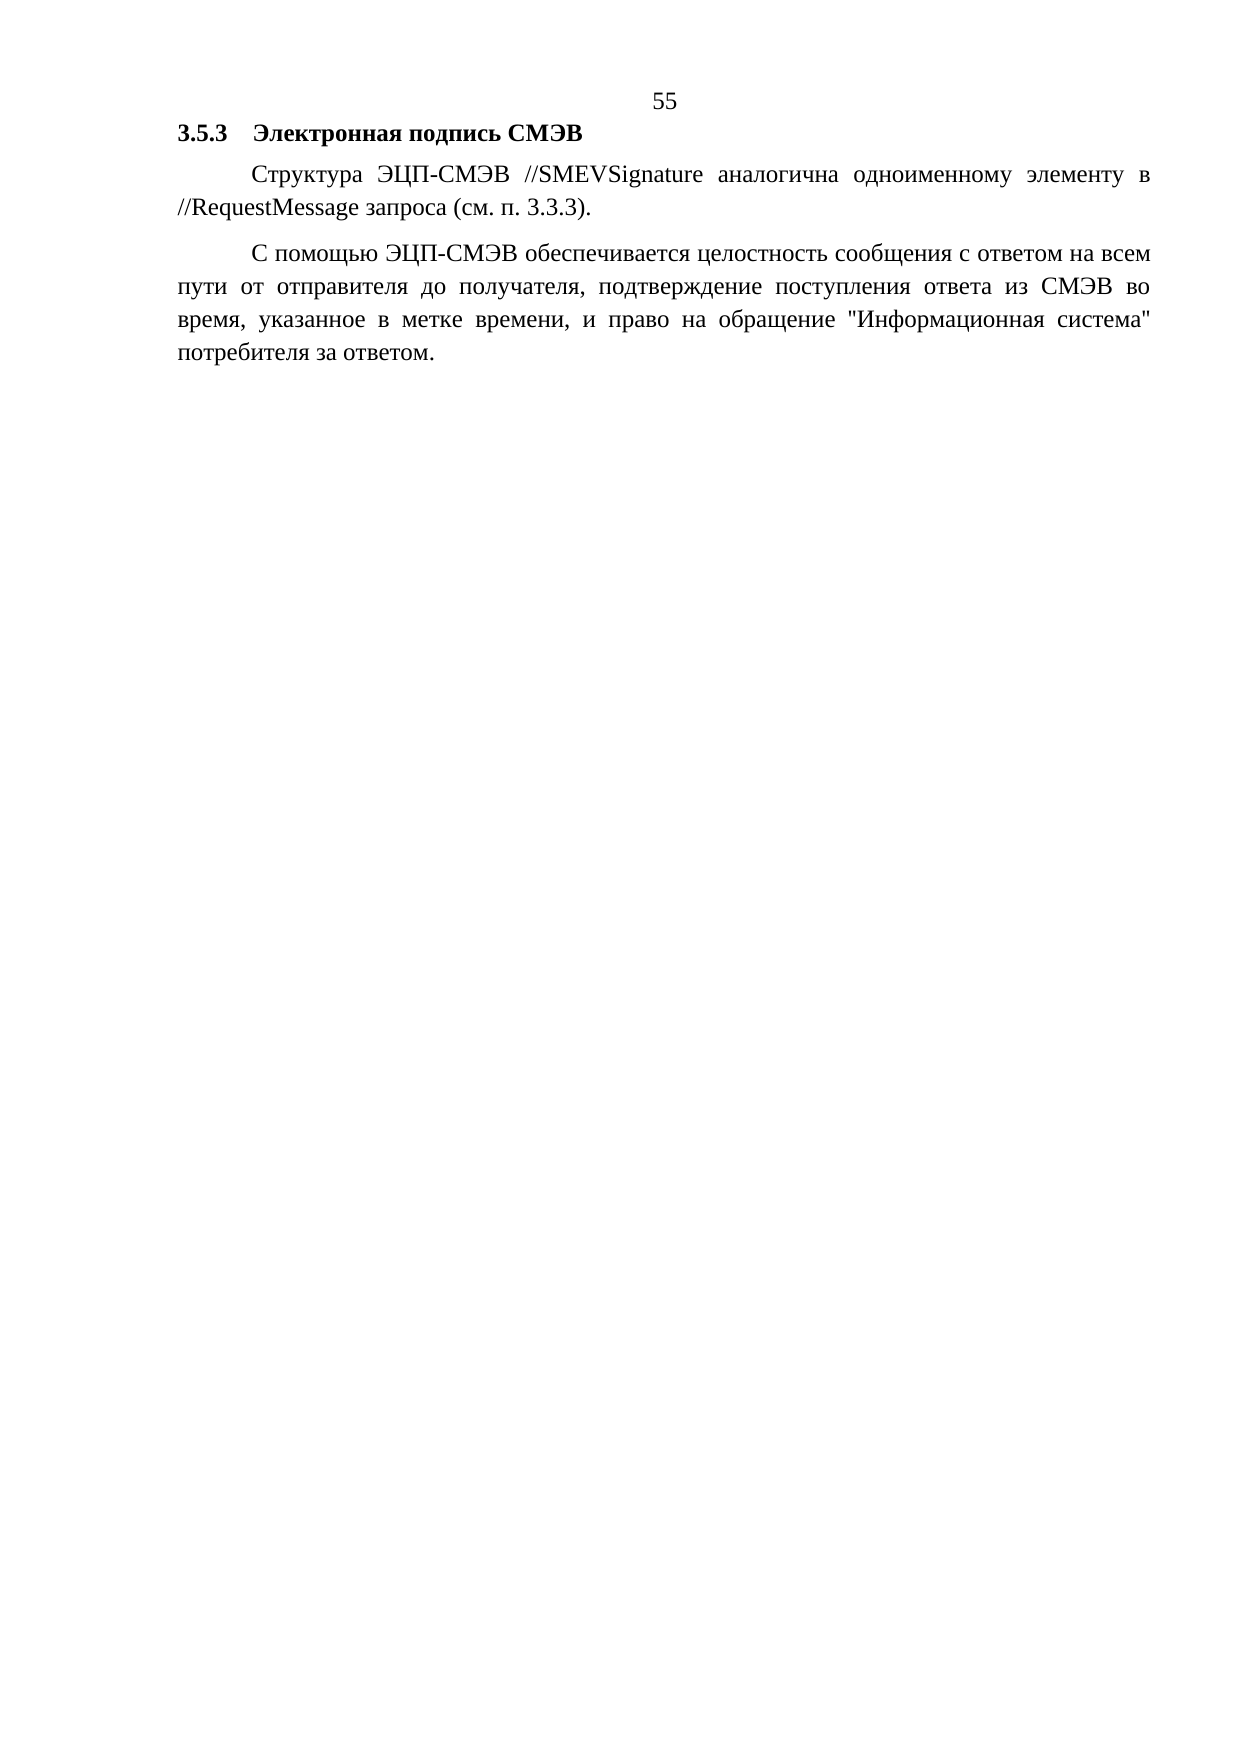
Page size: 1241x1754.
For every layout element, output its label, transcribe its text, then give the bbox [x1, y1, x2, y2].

text С помощью ЭЦП-СМЭВ обеспечивается целостность сообщения с ответом на всем пути от отправителя до получателя, подтверждение поступления ответа из СМЭВ во время, указанное в метке времени, и право на обращение ''Информационная система'' потребителя за ответом. [177, 238, 1152, 366]
subtitle Электронная подпись СМЭВ [177, 118, 1152, 147]
text Структура ЭЦП-СМЭВ //SMEVSignature аналогична одноименному элементу в //RequestMessage запроса (см. п. 3.3.3). [177, 159, 1152, 221]
